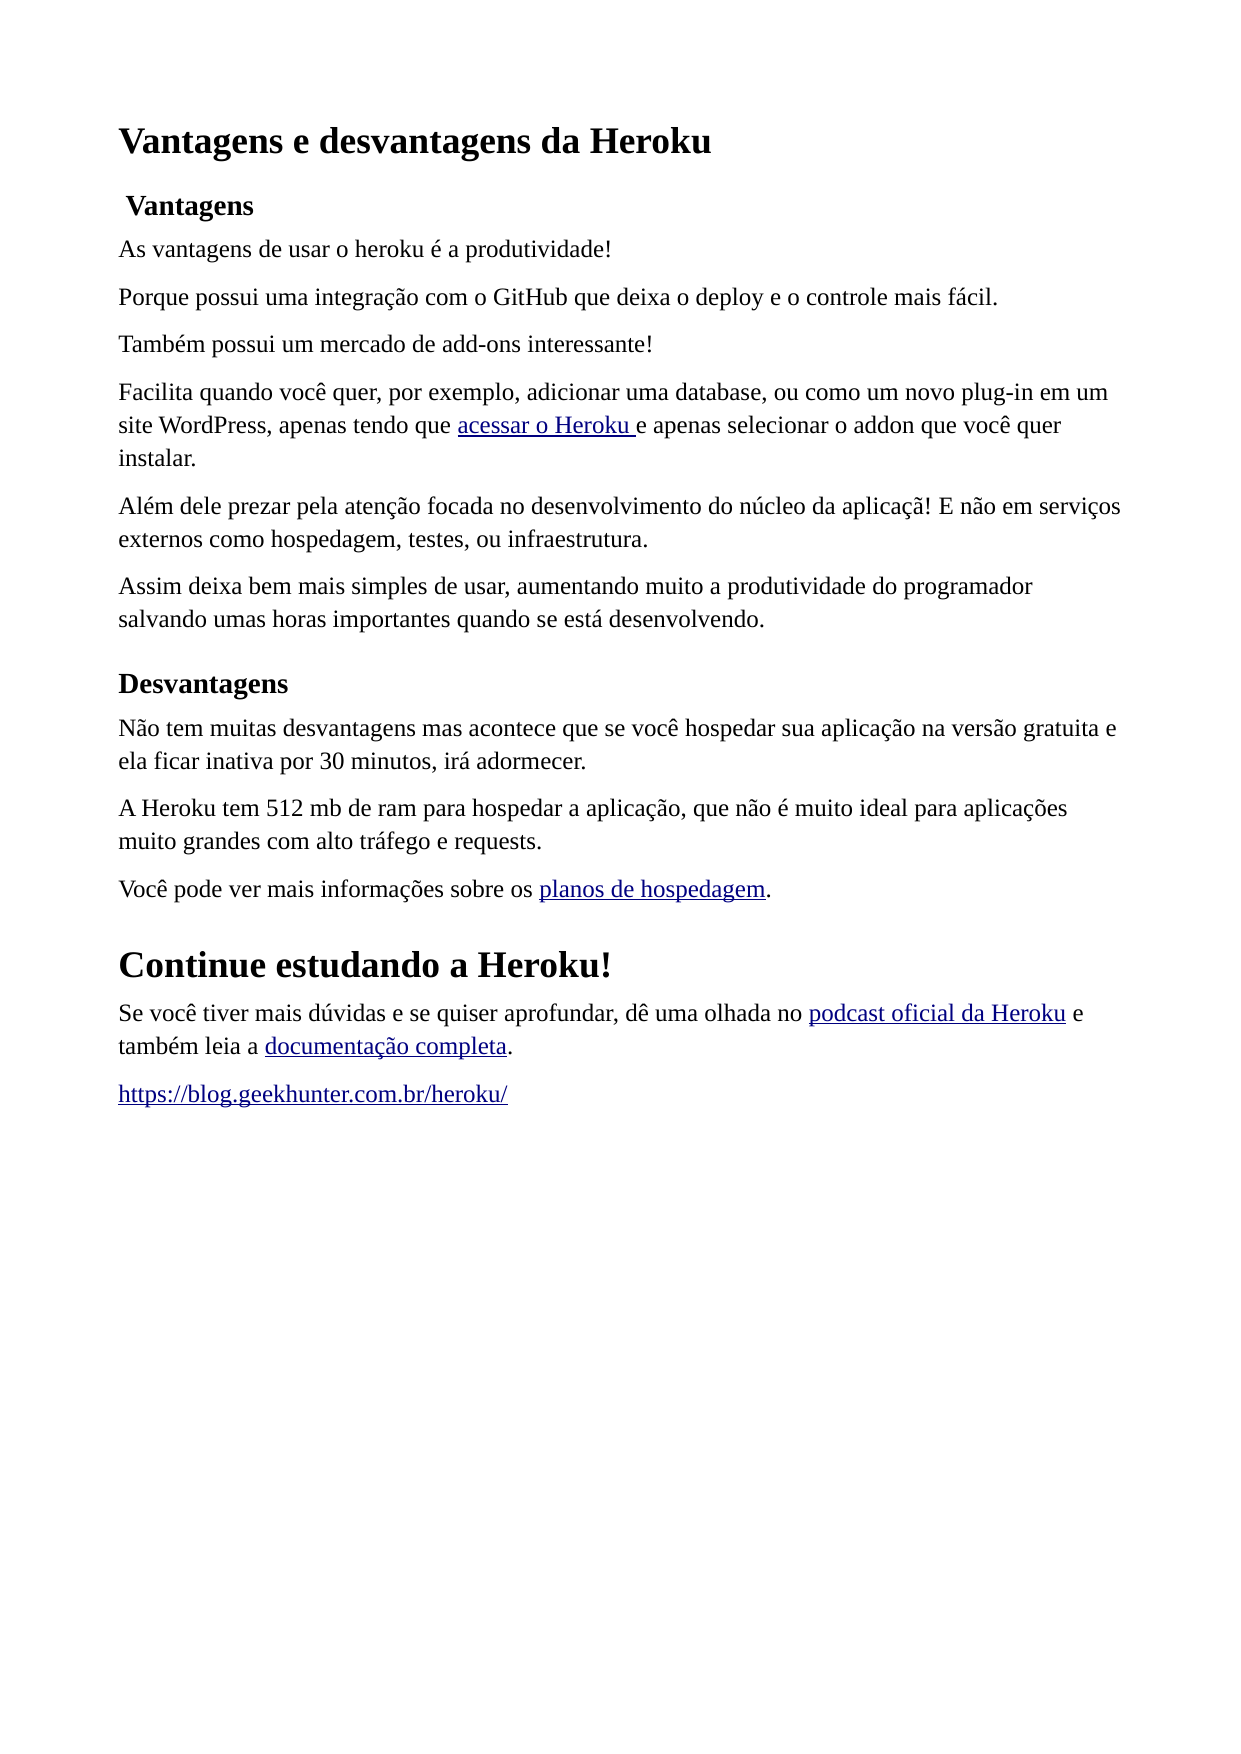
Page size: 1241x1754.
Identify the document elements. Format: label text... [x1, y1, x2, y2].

subtitle Vantagens [118, 188, 1122, 222]
subtitle Continue estudando a Heroku! [118, 942, 1122, 986]
text Facilita quando você quer, por exemplo, adicionar uma database, ou como um novo plug-in em um site WordPress, apenas tendo que acessar o Heroku e apenas selecionar o addon que você quer instalar. [118, 377, 1122, 472]
subtitle Vantagens e desvantagens da Heroku [118, 118, 1122, 161]
text Porque possui uma integração com o GitHub que deixa o deploy e o controle mais fácil. [118, 282, 1122, 311]
text Você pode ver mais informações sobre os planos de hospedagem. [118, 874, 1122, 903]
text Também possui um mercado de add-ons interessante! [118, 329, 1122, 358]
text As vantagens de usar o heroku é a produtividade! [118, 234, 1122, 263]
text Além dele prezar pela atenção focada no desenvolvimento do núcleo da aplicaçã! E não em serviços externos como hospedagem, testes, ou infraestrutura. [118, 491, 1122, 553]
text Se você tiver mais dúvidas e se quiser aprofundar, dê uma olhada no podcast oficial da Heroku e também leia a documentação completa. [118, 998, 1122, 1060]
text A Heroku tem 512 mb de ram para hospedar a aplicação, que não é muito ideal para aplicações muito grandes com alto tráfego e requests. [118, 793, 1122, 855]
text Não tem muitas desvantagens mas acontece que se você hospedar sua aplicação na versão gratuita e ela ficar inativa por 30 minutos, irá adormecer. [118, 713, 1122, 774]
subtitle Desvantagens [118, 667, 1122, 700]
text Assim deixa bem mais simples de usar, aumentando muito a produtividade do programador salvando umas horas importantes quando se está desenvolvendo. [118, 571, 1122, 633]
text https://blog.geekhunter.com.br/heroku/ [118, 1079, 1122, 1107]
